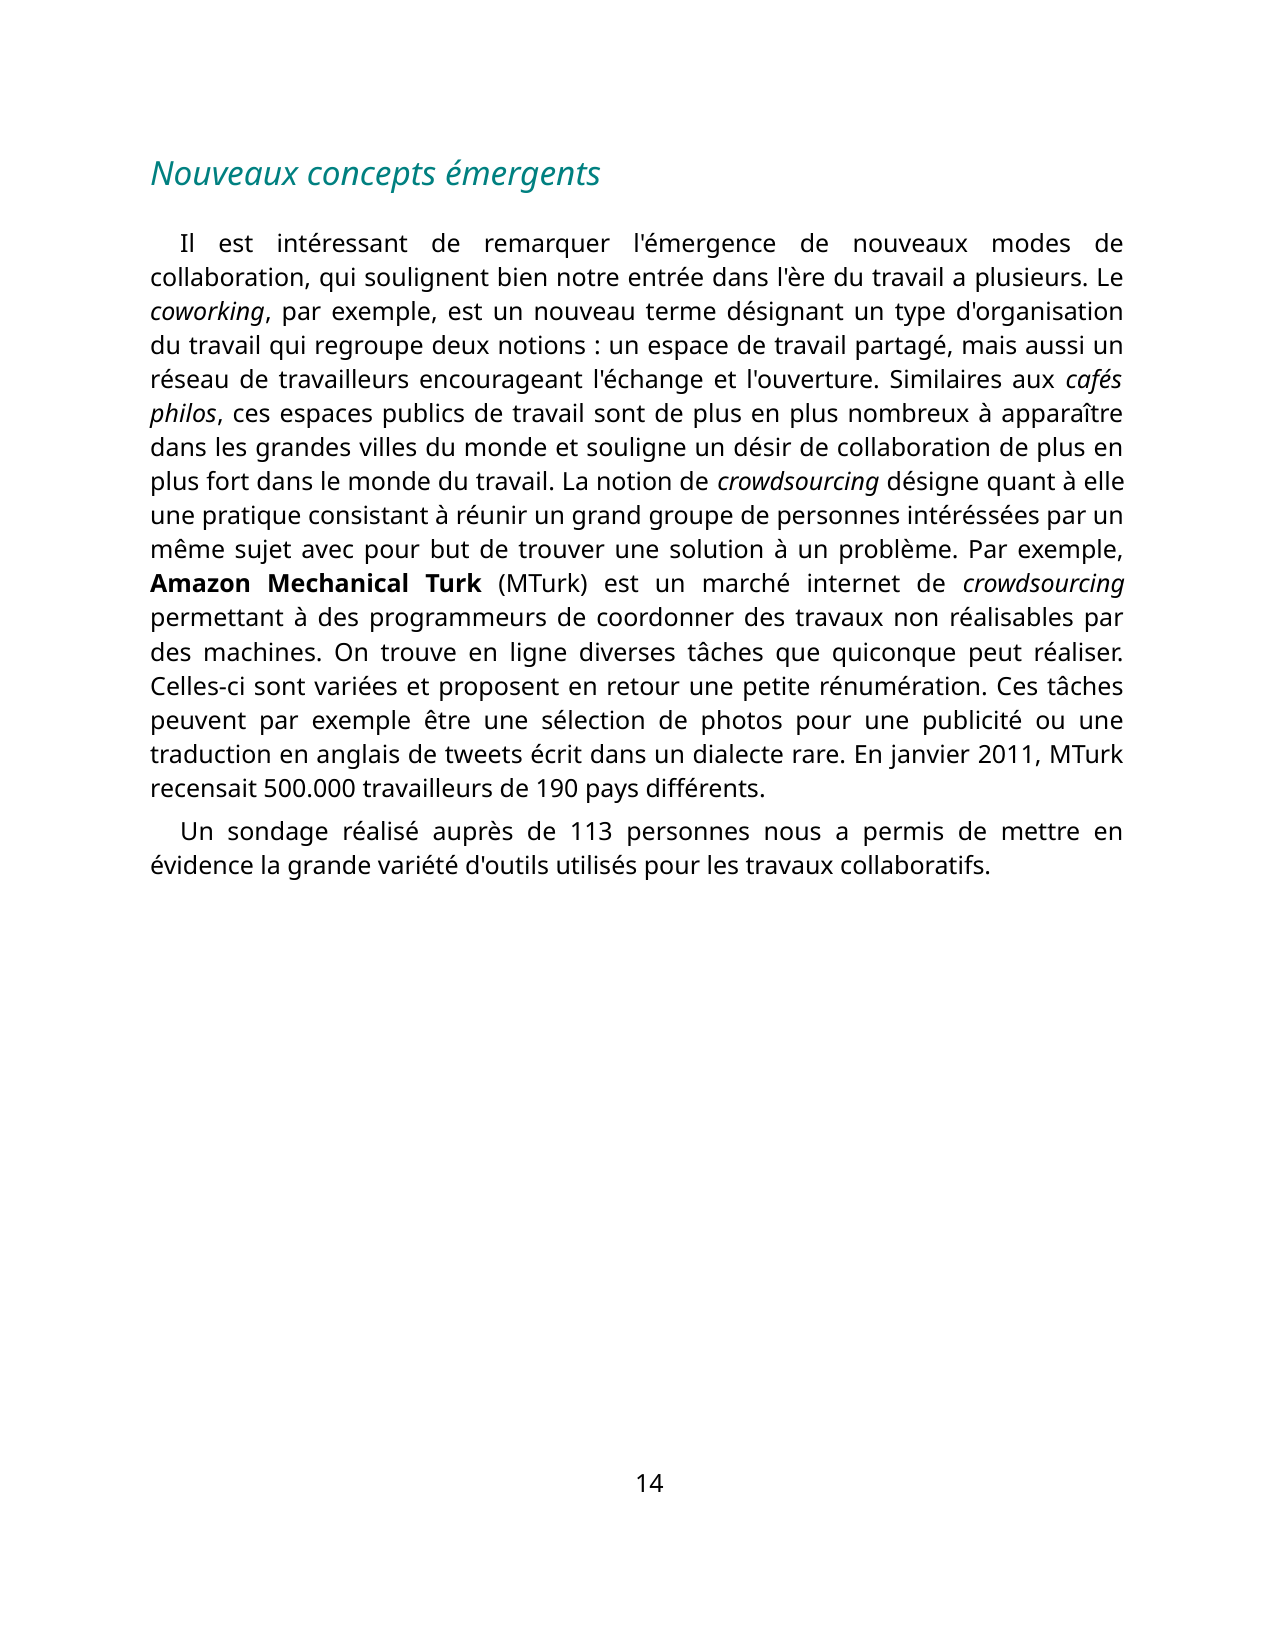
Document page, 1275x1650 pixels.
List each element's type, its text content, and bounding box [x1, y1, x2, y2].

subtitle Nouveaux concepts émergents [150, 150, 1125, 195]
text Un sondage réalisé auprès de 113 personnes nous a permis de mettre en évidence la grande variété d'outils utilisés pour les travaux collaboratifs. [150, 813, 1125, 882]
text Il est intéressant de remarquer l'émergence de nouveaux modes de collaboration, qui soulignent bien notre entrée dans l'ère du travail a plusieurs. Le coworking, par exemple, est un nouveau terme désignant un type d'organisation du travail qui regroupe deux notions : un espace de travail partagé, mais aussi un réseau de travailleurs encourageant l'échange et l'ouverture. Similaires aux cafés philos, ces espaces publics de travail sont de plus en plus nombreux à apparaître dans les grandes villes du monde et souligne un désir de collaboration de plus en plus fort dans le monde du travail. La notion de crowdsourcing désigne quant à elle une pratique consistant à réunir un grand groupe de personnes intéréssées par un même sujet avec pour but de trouver une solution à un problème. Par exemple, Amazon Mechanical Turk (MTurk) est un marché internet de crowdsourcing permettant à des programmeurs de coordonner des travaux non réalisables par des machines. On trouve en ligne diverses tâches que quiconque peut réaliser. Celles-ci sont variées et proposent en retour une petite rénumération. Ces tâches peuvent par exemple être une sélection de photos pour une publicité ou une traduction en anglais de tweets écrit dans un dialecte rare. En janvier 2011, MTurk recensait 500.000 travailleurs de 190 pays différents. [150, 225, 1125, 804]
